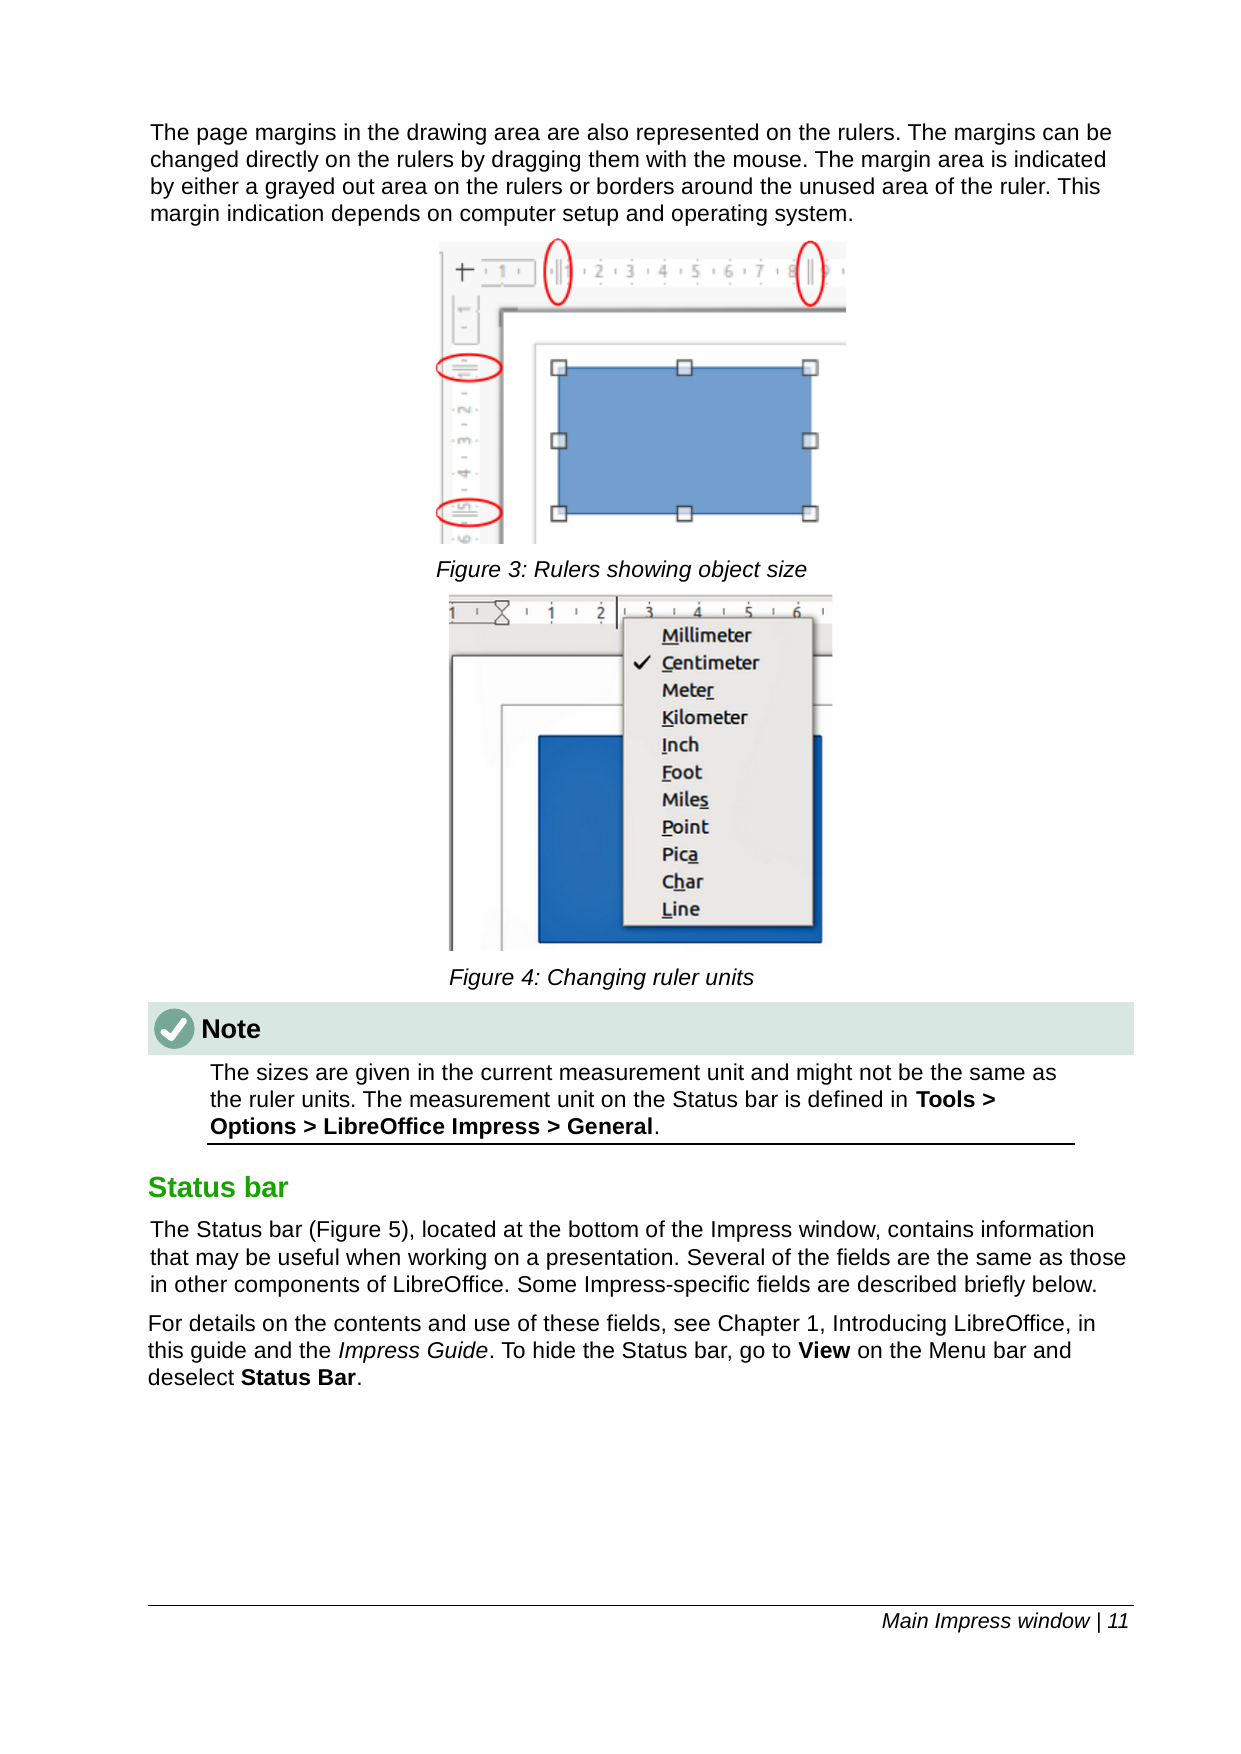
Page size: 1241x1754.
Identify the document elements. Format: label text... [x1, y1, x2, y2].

text The page margins in the drawing area are also represented on the rulers. The margins can be changed directly on the rulers by dragging them with the mouse. The margin area is indicated by either a grayed out area on the rulers or borders around the unused area of the ruler. This margin indication depends on computer setup and operating system. [150, 118, 1134, 226]
text Figure 4: Changing ruler units [449, 963, 833, 990]
text The Status bar (Figure 5), located at the bottom of the Impress window, contains information that may be useful when working on a presentation. Several of the fields are the same as those in other components of LibreOffice. Some Impress-specific fields are described briefly below. [150, 1216, 1134, 1297]
text For details on the contents and use of these fields, see Chapter 1, Introducing LibreOffice, in this guide and the Impress Guide. To hide the Status bar, go to View on the Menu bar and deselect Status Bar. [148, 1309, 1134, 1391]
text Figure 3: Rulers showing object size [436, 556, 846, 583]
picture [435, 238, 846, 544]
text The sizes are given in the current measurement unit and might not be the same as the ruler units. The measurement unit on the Status bar is defined in Tools > Options > LibreOffice Impress > General. [207, 1055, 1075, 1143]
subtitle Note [148, 1002, 1134, 1055]
subtitle Status bar [148, 1170, 1134, 1203]
picture [448, 594, 833, 951]
